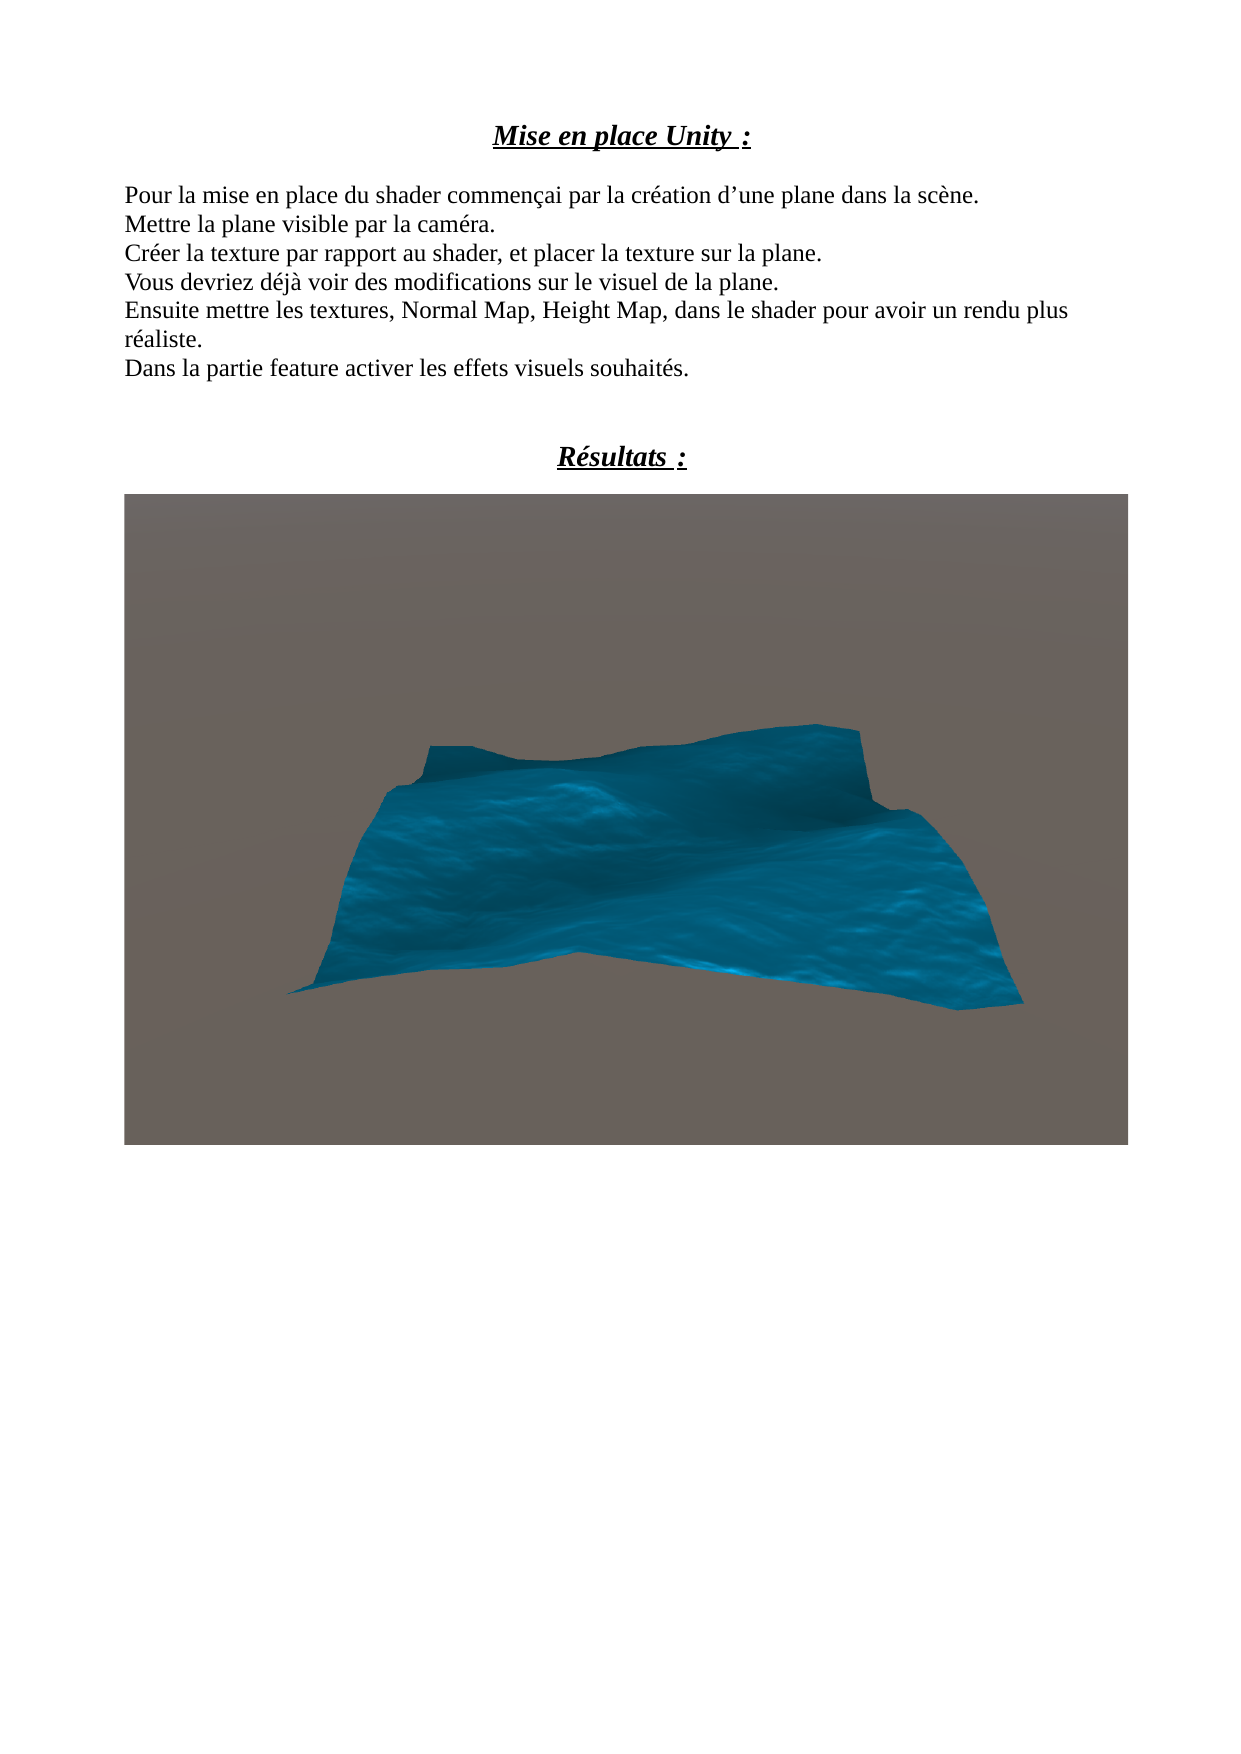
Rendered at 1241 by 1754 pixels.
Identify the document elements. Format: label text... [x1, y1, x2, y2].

text Dans la partie feature activer les effets visuels souhaités. [124, 353, 1122, 382]
text Mise en place Unity : [124, 118, 1122, 152]
text Créer la texture par rapport au shader, et placer la texture sur la plane. [124, 238, 1122, 267]
text Mettre la plane visible par la caméra. [124, 209, 1122, 238]
text Ensuite mettre les textures, Normal Map, Height Map, dans le shader pour avoir un rendu plus réaliste. [124, 295, 1122, 353]
picture [124, 494, 1129, 1145]
text Pour la mise en place du shader commençai par la création d’une plane dans la scène. [124, 180, 1122, 209]
text Résultats : [124, 439, 1122, 473]
text Vous devriez déjà voir des modifications sur le visuel de la plane. [124, 267, 1122, 295]
